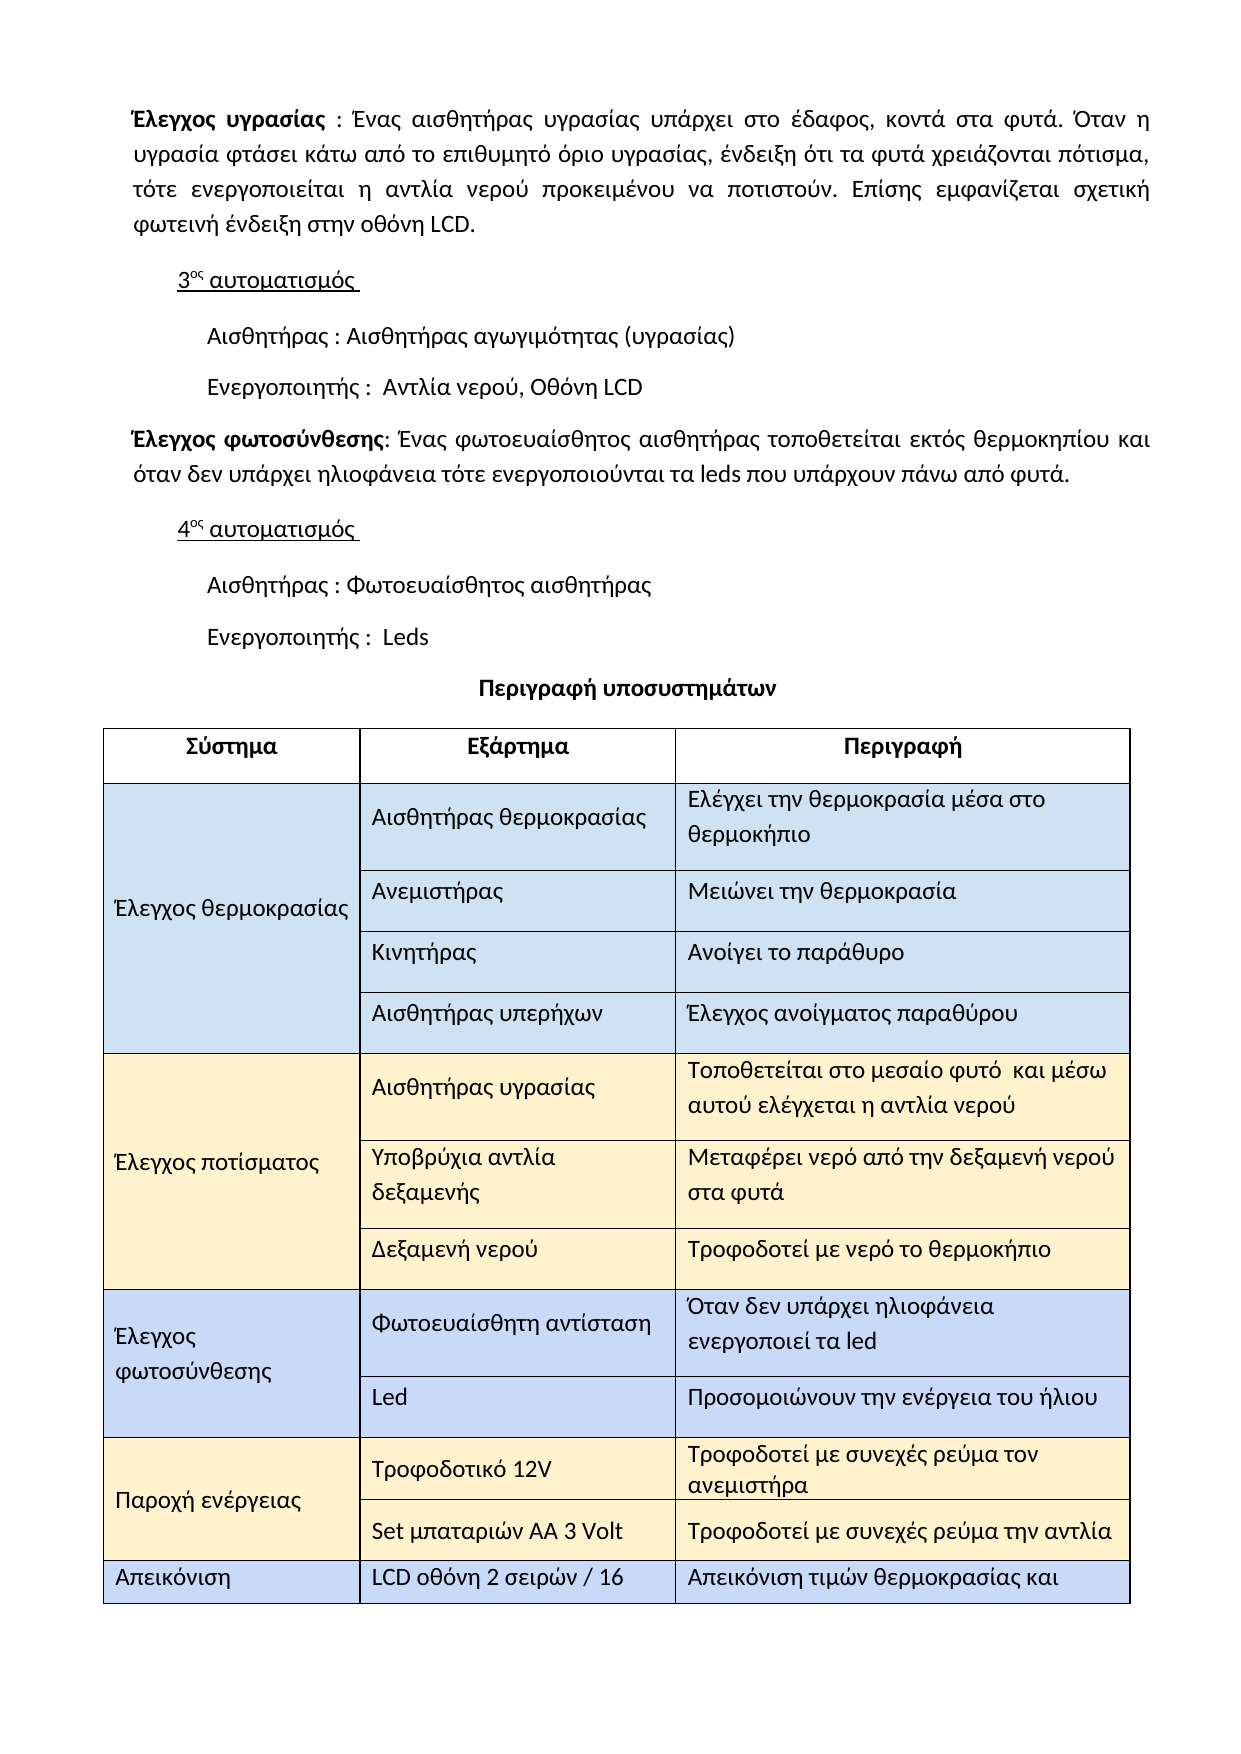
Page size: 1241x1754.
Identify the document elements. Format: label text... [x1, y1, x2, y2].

table_cell Φωτοευαίσθητη αντίσταση [361, 1290, 675, 1376]
table_cell Τοποθετείται στο μεσαίο φυτό και μέσω αυτού ελέγχεται η αντλία νερού [676, 1054, 1129, 1140]
table_cell Υποβρύχια αντλία δεξαμενής [361, 1141, 675, 1228]
text Περιγραφή υποσυστημάτων [103, 672, 1152, 703]
table_header Εξάρτημα [361, 729, 675, 782]
table_cell Όταν δεν υπάρχει ηλιοφάνεια ενεργοποιεί τα led [676, 1290, 1129, 1376]
text 4ος αυτοματισμός [177, 514, 1152, 544]
table_cell Τροφοδοτεί με συνεχές ρεύμα την αντλία [676, 1500, 1129, 1560]
table_cell Led [361, 1377, 675, 1437]
table_cell Ανοίγει το παράθυρο [676, 932, 1129, 992]
table_cell LCD οθόνη 2 σειρών / 16 [361, 1561, 675, 1603]
table_cell Τροφοδοτικό 12V [361, 1438, 675, 1499]
table_cell Απεικόνιση [104, 1561, 359, 1603]
table_cell Ελέγχει την θερμοκρασία μέσα στο θερμοκήπιο [676, 784, 1129, 870]
table_cell Ανεμιστήρας [361, 871, 675, 931]
table_cell Τροφοδοτεί με νερό το θερμοκήπιο [676, 1229, 1129, 1289]
table_cell Έλεγχος θερμοκρασίας [104, 784, 359, 1053]
table_cell Αισθητήρας υπερήχων [361, 993, 675, 1053]
text Έλεγχος φωτοσύνθεσης: Ένας φωτοευαίσθητος αισθητήρας τοποθετείται εκτός θερμοκηπίου και όταν δεν υπάρχει ηλιοφάνεια τότε ενεργοποιούνται τα leds που υπάρχουν πάνω από φυτά. [133, 423, 1152, 488]
table_cell Έλεγχος ποτίσματος [104, 1054, 359, 1289]
table_header Σύστημα [104, 729, 359, 782]
text 3ος αυτοματισμός [177, 264, 1152, 295]
text Αισθητήρας : Φωτοευαίσθητος αισθητήρας [207, 569, 1152, 600]
text Ενεργοποιητής : Leds [207, 621, 1152, 651]
table_cell Set μπαταριών ΑΑ 3 Volt [361, 1500, 675, 1560]
table_cell Έλεγχος ανοίγματος παραθύρου [676, 993, 1129, 1053]
table_cell Αισθητήρας υγρασίας [361, 1054, 675, 1140]
text Αισθητήρας : Αισθητήρας αγωγιμότητας (υγρασίας) [207, 320, 1152, 351]
table_cell Απεικόνιση τιμών θερμοκρασίας και [676, 1561, 1129, 1603]
table_cell Κινητήρας [361, 932, 675, 992]
table_cell Μεταφέρει νερό από την δεξαμενή νερού στα φυτά [676, 1141, 1129, 1228]
table_cell Προσομοιώνουν την ενέργεια του ήλιου [676, 1377, 1129, 1437]
text Έλεγχος υγρασίας : Ένας αισθητήρας υγρασίας υπάρχει στο έδαφος, κοντά στα φυτά. Όταν η υγρασία φτάσει κάτω από το επιθυμητό όριο υγρασίας, ένδειξη ότι τα φυτά χρειάζονται πότισμα, τότε ενεργοποιείται η αντλία νερού προκειμένου να ποτιστούν. Επίσης εμφανίζεται σχετική φωτεινή ένδειξη στην οθόνη LCD. [133, 103, 1152, 239]
table_cell Αισθητήρας θερμοκρασίας [361, 784, 675, 870]
text Ενεργοποιητής : Αντλία νερού, Οθόνη LCD [207, 371, 1152, 402]
table_header Περιγραφή [676, 729, 1129, 782]
table_cell Μειώνει την θερμοκρασία [676, 871, 1129, 931]
table_cell Παροχή ενέργειας [104, 1438, 359, 1560]
table_cell Έλεγχος φωτοσύνθεσης [104, 1290, 359, 1437]
table_cell Τροφοδοτεί με συνεχές ρεύμα τον ανεμιστήρα [676, 1438, 1129, 1499]
table_cell Δεξαμενή νερού [361, 1229, 675, 1289]
